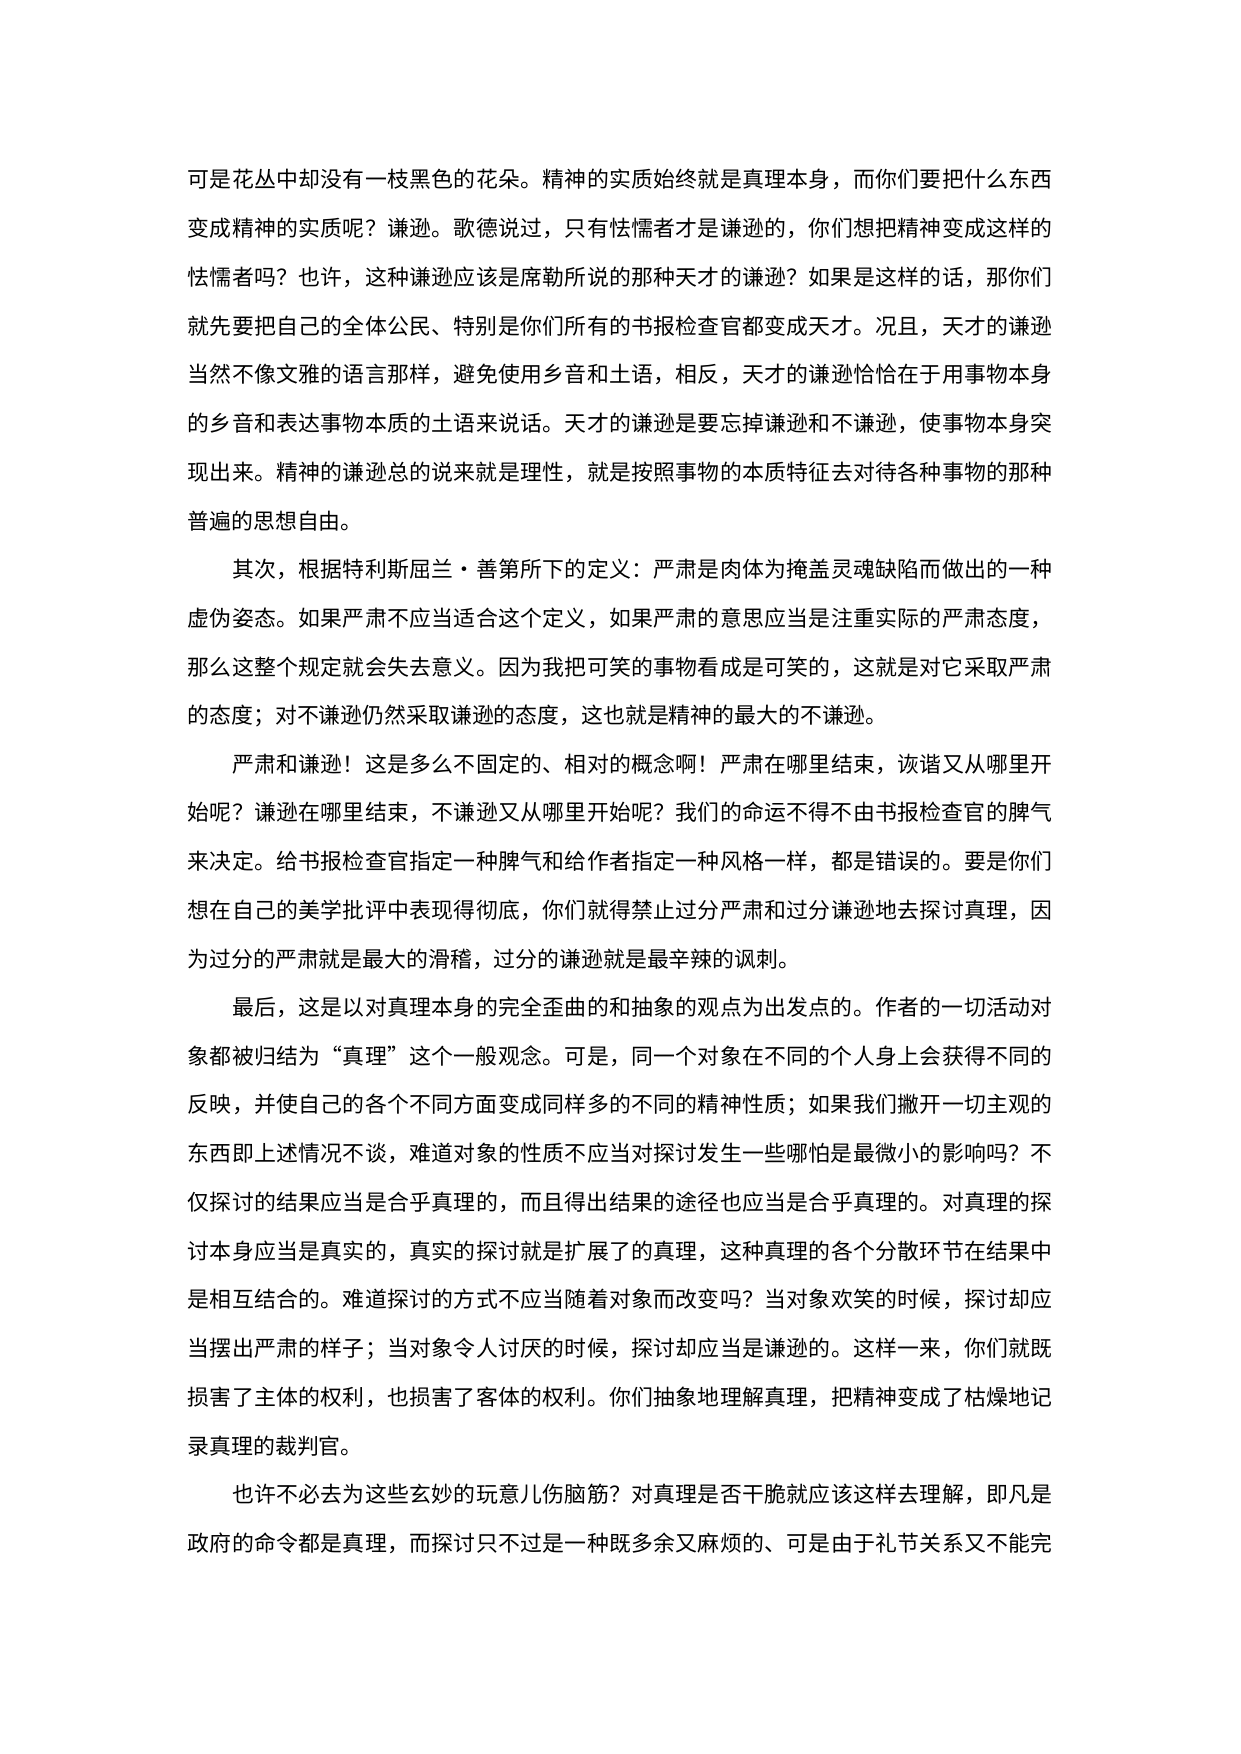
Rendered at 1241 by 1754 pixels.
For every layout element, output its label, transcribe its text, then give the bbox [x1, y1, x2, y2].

text 也许不必去为这些玄妙的玩意儿伤脑筋？对真理是否干脆就应该这样去理解，即凡是政府的命令都是真理，而探讨只不过是一种既多余又麻烦的、可是由于礼节关系又不能完全取消的第三者？看来情况差不多就是如此。因为探讨一开始就被认为是一种同真理对立的东西，因此，它就要在可疑的官方侍从——严肃和谦逊（当然俗人对牧师应该采取这种态度）的伴随下出现。政府的理智是国家的唯一理性；诚然，在一定的时势下，这种理智也必须向另一种理智及其空谈作某些让步，但是到那时，后一种理智就应当意识到：别人已向它让了步，而它本来是无权的，因此，它应当表现得谦逊而又恭顺，严肃而又乏味。伏尔泰说过：除了乏味的体裁之外，其余的一切体裁都是好的。但在这里，乏味的体裁却是独一无二的体裁，只要指出《莱茵省等级会议辩论情况》就足以证明这一点。既然如此，为什么不干脆恢复那美好的旧式的德国公文体裁呢？请随意写吧，可是写出来的每一个字都必须同时是对自由的书报检查机关的阿谀奉承之词，而书报检查机关也就会让你们那既严肃又谦逊的言论顺利通过。可千万不要失去虔敬的意识啊！ [187, 1477, 1053, 1558]
text 最后，这是以对真理本身的完全歪曲的和抽象的观点为出发点的。作者的一切活动对象都被归结为“真理”这个一般观念。可是，同一个对象在不同的个人身上会获得不同的反映，并使自己的各个不同方面变成同样多的不同的精神性质；如果我们撇开一切主观的东西即上述情况不谈，难道对象的性质不应当对探讨发生一些哪怕是最微小的影响吗？不仅探讨的结果应当是合乎真理的，而且得出结果的途径也应当是合乎真理的。对真理的探讨本身应当是真实的，真实的探讨就是扩展了的真理，这种真理的各个分散环节在结果中是相互结合的。难道探讨的方式不应当随着对象而改变吗？当对象欢笑的时候，探讨却应当摆出严肃的样子；当对象令人讨厌的时候，探讨却应当是谦逊的。这样一来，你们就既损害了主体的权利，也损害了客体的权利。你们抽象地理解真理，把精神变成了枯燥地记录真理的裁判官。 [187, 989, 1053, 1461]
text 你们赞美大自然令人赏心悦目的千姿百态和无穷无尽的丰富宝藏，你们并不要求玫瑰花散发出和紫罗兰一样的芳香，但你们为什么却要求世界上最丰富的东西——精神只能有一种存在形式呢？我是一个幽默的人，可是法律却命令我用严肃的笔调。我是一个豪放不羁的人，可是法律却指定我用谦逊的风格。一片灰色就是这种自由所许可的唯一色彩。每一滴露水在太阳的照耀下都闪现着无穷无尽的色彩。但是精神的太阳，无论它照耀着多少个体，无论它照耀什么事物，却只准产生一种色彩，就是官方的色彩！精神的最主要形式是欢乐、光明，但你们却要使阴暗成为精神的唯一合适的表现；精神只准穿着黑色的衣服，可是花丛中却没有一枝黑色的花朵。精神的实质始终就是真理本身，而你们要把什么东西变成精神的实质呢？谦逊。歌德说过，只有怯懦者才是谦逊的，你们想把精神变成这样的怯懦者吗？也许，这种谦逊应该是席勒所说的那种天才的谦逊？如果是这样的话，那你们就先要把自己的全体公民、特别是你们所有的书报检查官都变成天才。况且，天才的谦逊当然不像文雅的语言那样，避免使用乡音和土语，相反，天才的谦逊恰恰在于用事物本身的乡音和表达事物本质的土语来说话。天才的谦逊是要忘掉谦逊和不谦逊，使事物本身突现出来。精神的谦逊总的说来就是理性，就是按照事物的本质特征去对待各种事物的那种普遍的思想自由。 [187, 162, 1053, 536]
text 其次，根据特利斯屈兰•善第所下的定义：严肃是肉体为掩盖灵魂缺陷而做出的一种虚伪姿态。如果严肃不应当适合这个定义，如果严肃的意思应当是注重实际的严肃态度，那么这整个规定就会失去意义。因为我把可笑的事物看成是可笑的，这就是对它采取严肃的态度；对不谦逊仍然采取谦逊的态度，这也就是精神的最大的不谦逊。 [187, 552, 1053, 730]
text 严肃和谦逊！这是多么不固定的、相对的概念啊！严肃在哪里结束，诙谐又从哪里开始呢？谦逊在哪里结束，不谦逊又从哪里开始呢？我们的命运不得不由书报检查官的脾气来决定。给书报检查官指定一种脾气和给作者指定一种风格一样，都是错误的。要是你们想在自己的美学批评中表现得彻底，你们就得禁止过分严肃和过分谦逊地去探讨真理，因为过分的严肃就是最大的滑稽，过分的谦逊就是最辛辣的讽刺。 [187, 746, 1053, 974]
